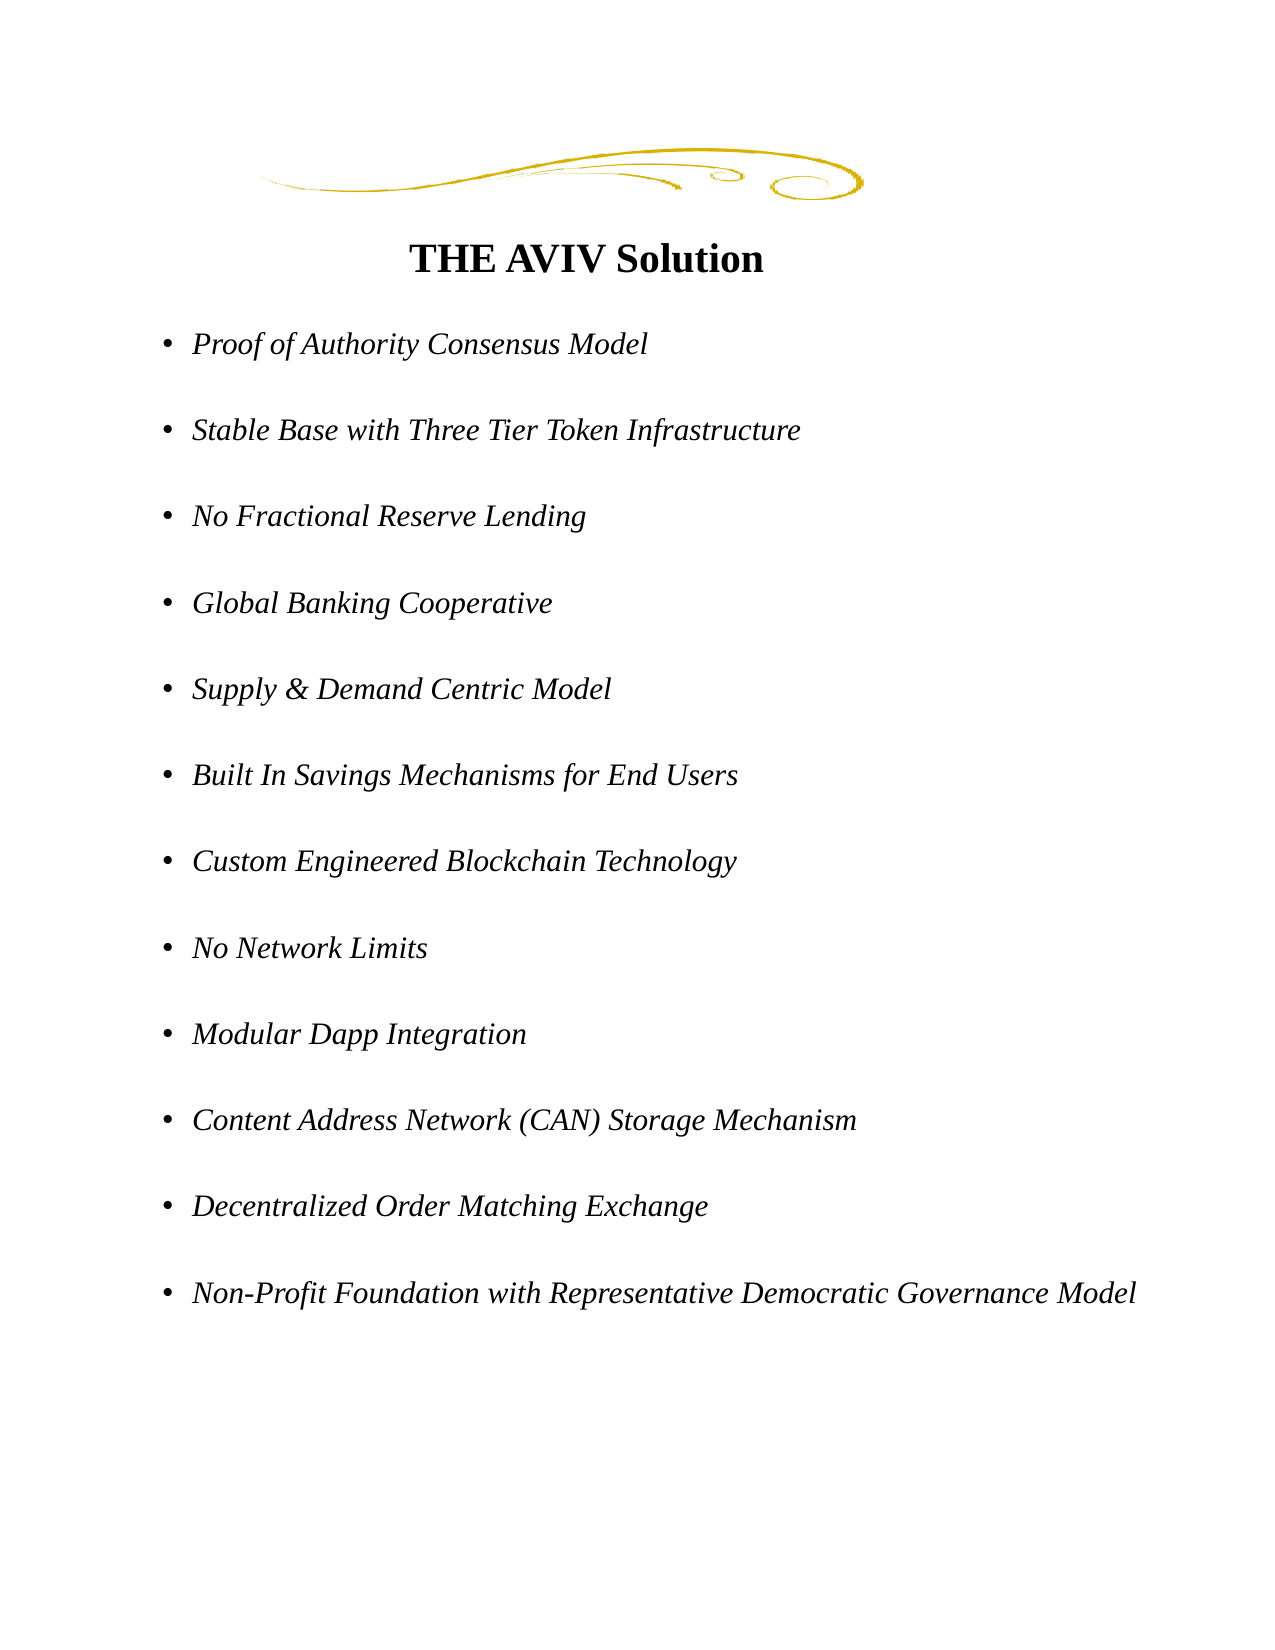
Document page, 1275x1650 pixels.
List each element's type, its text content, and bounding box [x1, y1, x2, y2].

list Built In Savings Mechanisms for End Users [162, 756, 1157, 792]
list Custom Engineered Blockchain Technology [162, 843, 1157, 878]
list Modular Dapp Integration [162, 1015, 1157, 1051]
list Content Address Network (CAN) Storage Mechanism [162, 1101, 1157, 1137]
list Non-Profit Foundation with Representative Democratic Governance Model [162, 1274, 1157, 1310]
list Stable Base with Three Tier Token Infrastructure [162, 411, 1157, 447]
picture [260, 148, 864, 200]
list Proof of Authority Consensus Model [162, 325, 1157, 361]
list No Fractional Reserve Lending [162, 498, 1157, 533]
list Global Banking Cooperative [162, 584, 1157, 620]
text THE AVIV Solution [118, 233, 1157, 281]
list No Network Limits [162, 929, 1157, 965]
list Supply & Demand Centric Model [162, 670, 1157, 706]
list Decentralized Order Matching Exchange [162, 1188, 1157, 1223]
